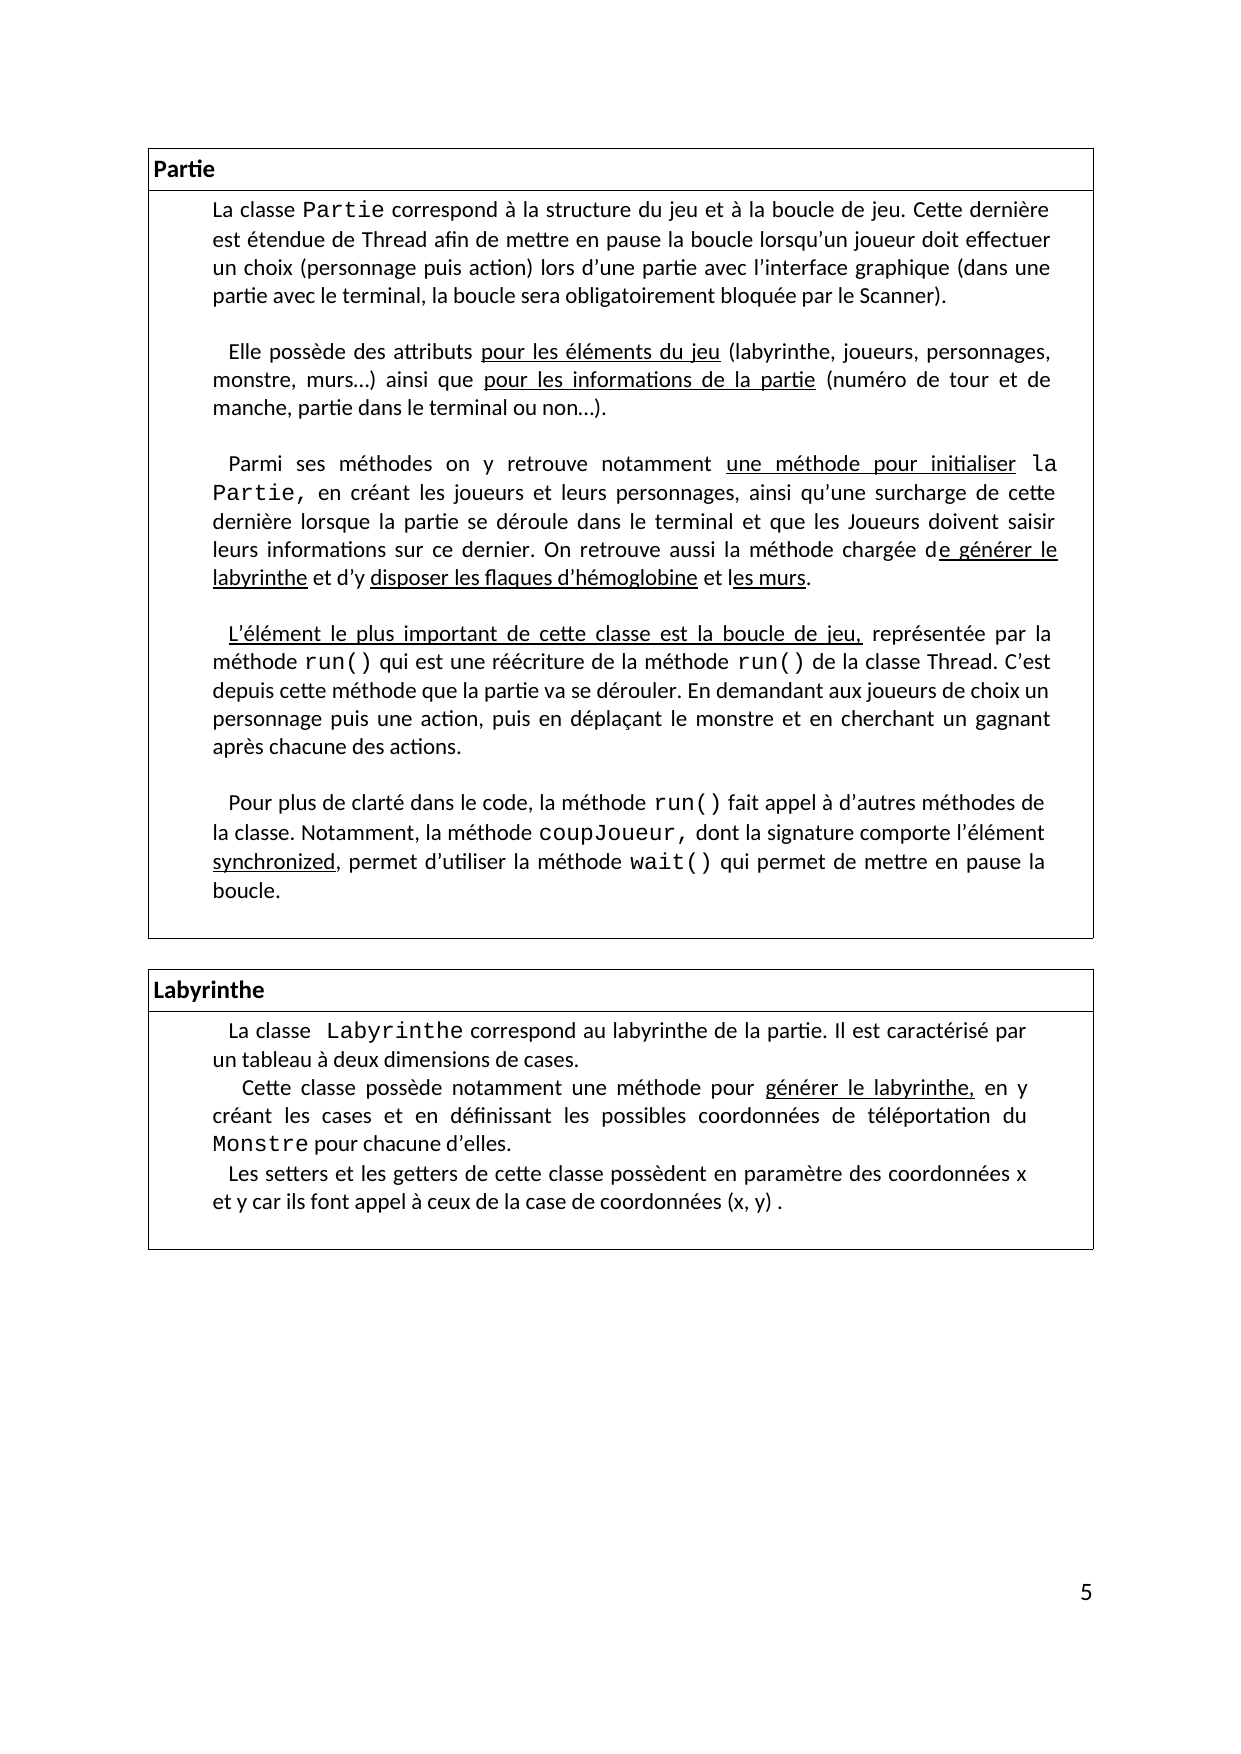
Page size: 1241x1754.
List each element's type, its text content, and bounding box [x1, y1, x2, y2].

table_cell La classe Partie correspond à la structure du jeu et à la boucle de jeu. Cette dernière est étendue de Thread afin de mettre en pause la boucle lorsqu’un joueur doit effectuer un choix (personnage puis action) lors d’une partie avec l’interface graphique (dans une partie avec le terminal, la boucle sera obligatoirement bloquée par le Scanner). Elle possède des attributs pour les éléments du jeu (labyrinthe, joueurs, personnages, monstre, murs…) ainsi que pour les informations de la partie (numéro de tour et de manche, partie dans le terminal ou non…). Parmi ses méthodes on y retrouve notamment une méthode pour initialiser la Partie, en créant les joueurs et leurs personnages, ainsi qu’une surcharge de cette dernière lorsque la partie se déroule dans le terminal et que les Joueurs doivent saisir leurs informations sur ce dernier. On retrouve aussi la méthode chargée de générer le labyrinthe et d’y disposer les flaques d’hémoglobine et les murs. L’élément le plus important de cette classe est la boucle de jeu, représentée par la méthode run() qui est une réécriture de la méthode run() de la classe Thread. C’est depuis cette méthode que la partie va se dérouler. En demandant aux joueurs de choix un personnage puis une action, puis en déplaçant le monstre et en cherchant un gagnant après chacune des actions. Pour plus de clarté dans le code, la méthode run() fait appel à d’autres méthodes de la classe. Notamment, la méthode coupJoueur, dont la signature comporte l’élément synchronized, permet d’utiliser la méthode wait() qui permet de mettre en pause la boucle. [149, 191, 1093, 938]
table_header Labyrinthe [149, 970, 1093, 1011]
table_header Partie [149, 149, 1093, 190]
table_cell La classe Labyrinthe correspond au labyrinthe de la partie. Il est caractérisé par un tableau à deux dimensions de cases. Cette classe possède notamment une méthode pour générer le labyrinthe, en y créant les cases et en définissant les possibles coordonnées de téléportation du Monstre pour chacune d’elles. Les setters et les getters de cette classe possèdent en paramètre des coordonnées x et y car ils font appel à ceux de la case de coordonnées (x, y) . [149, 1012, 1093, 1248]
